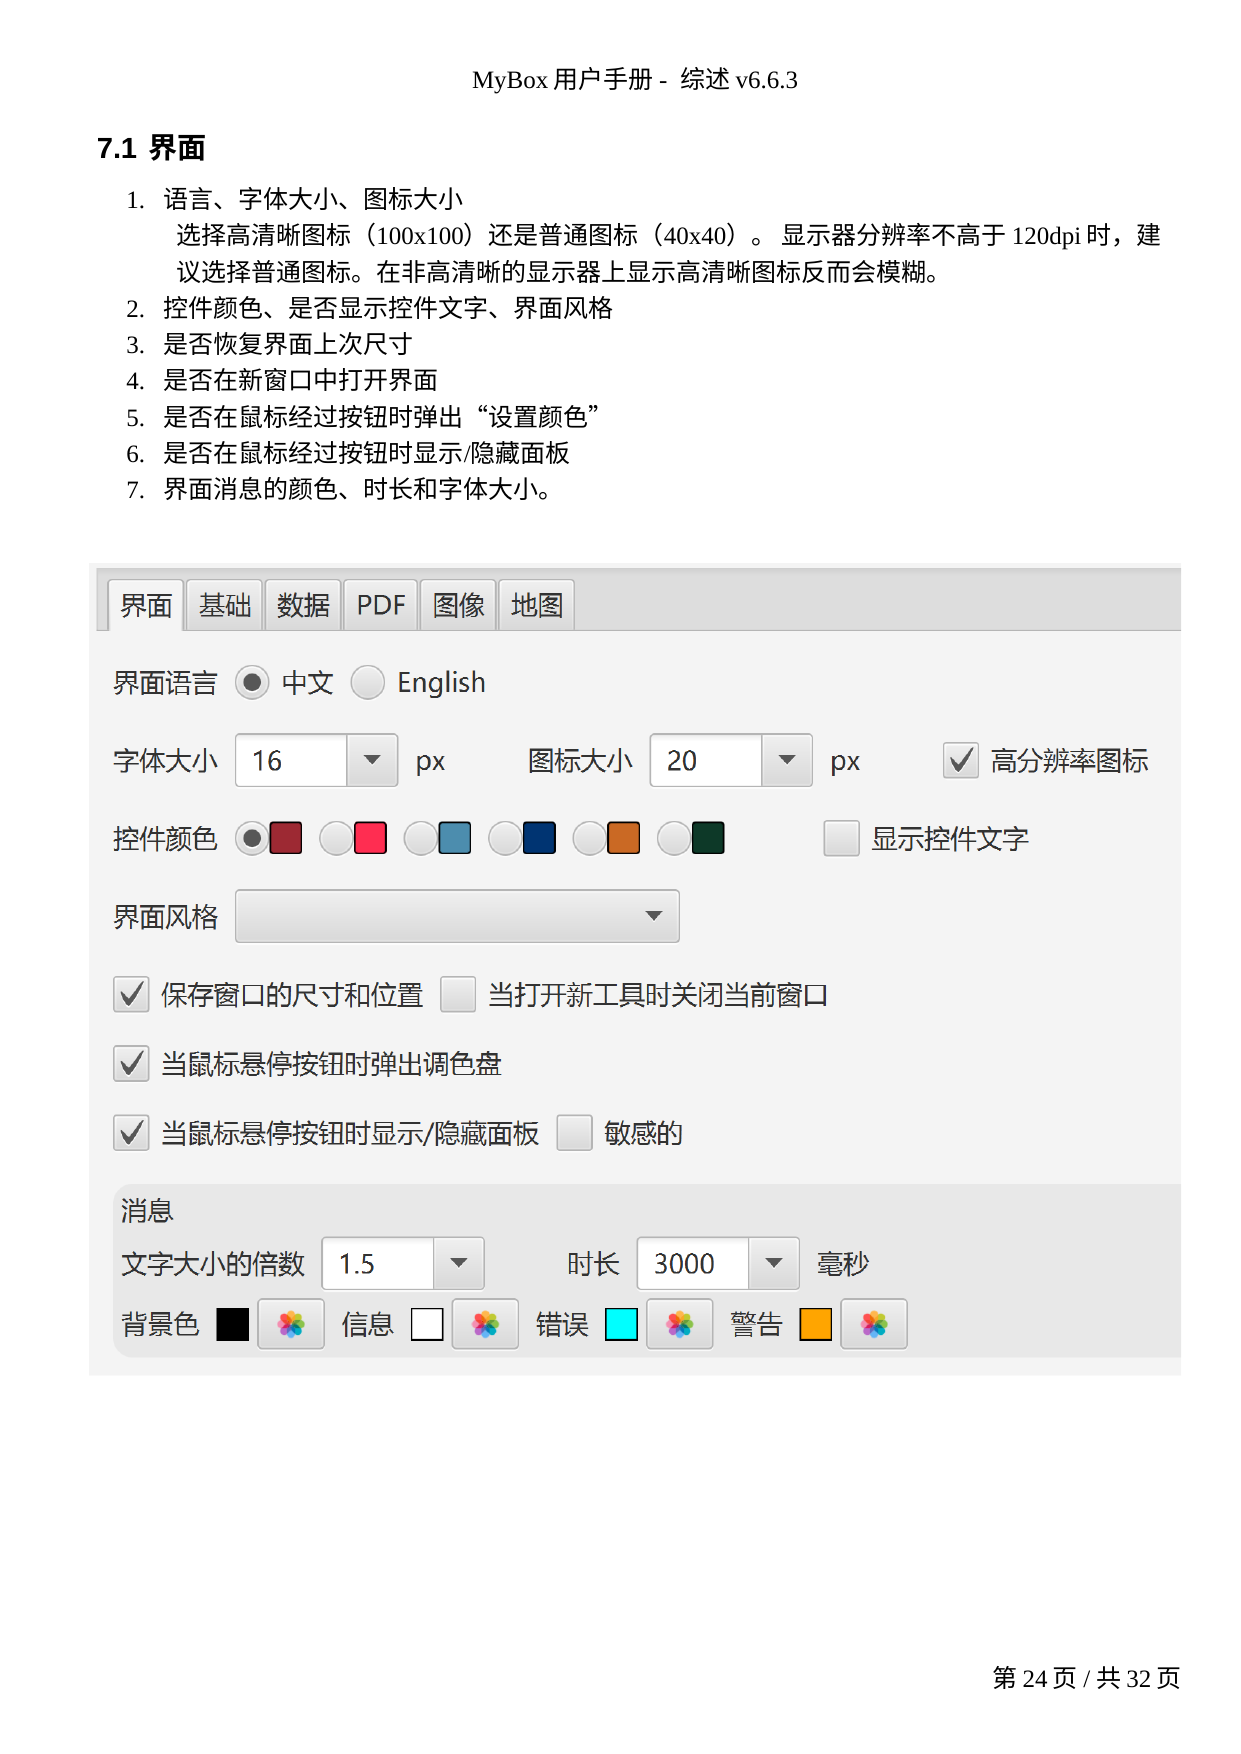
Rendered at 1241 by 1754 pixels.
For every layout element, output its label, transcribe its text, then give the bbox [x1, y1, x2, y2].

list 控件颜色、是否显示控件文字、界面风格 [126, 288, 1181, 324]
list 是否在鼠标经过按钮时显示/隐藏面板 [126, 433, 1181, 469]
list 是否在鼠标经过按钮时弹出“设置颜色” [126, 397, 1181, 433]
list 界面消息的颜色、时长和字体大小。 [126, 469, 1181, 506]
list 是否在新窗口中打开界面 [126, 361, 1181, 397]
subtitle 界面 [88, 125, 1181, 167]
text 选择高清晰图标（100x100）还是普通图标（40x40）。 显示器分辨率不高于120dpi时，建议选择普通图标。在非高清晰的显示器上显示高清晰图标反而会模糊。 [176, 216, 1181, 288]
picture [88, 563, 1182, 1376]
list 是否恢复界面上次尺寸 [126, 324, 1181, 361]
list 语言、字体大小、图标大小 [126, 179, 1181, 216]
